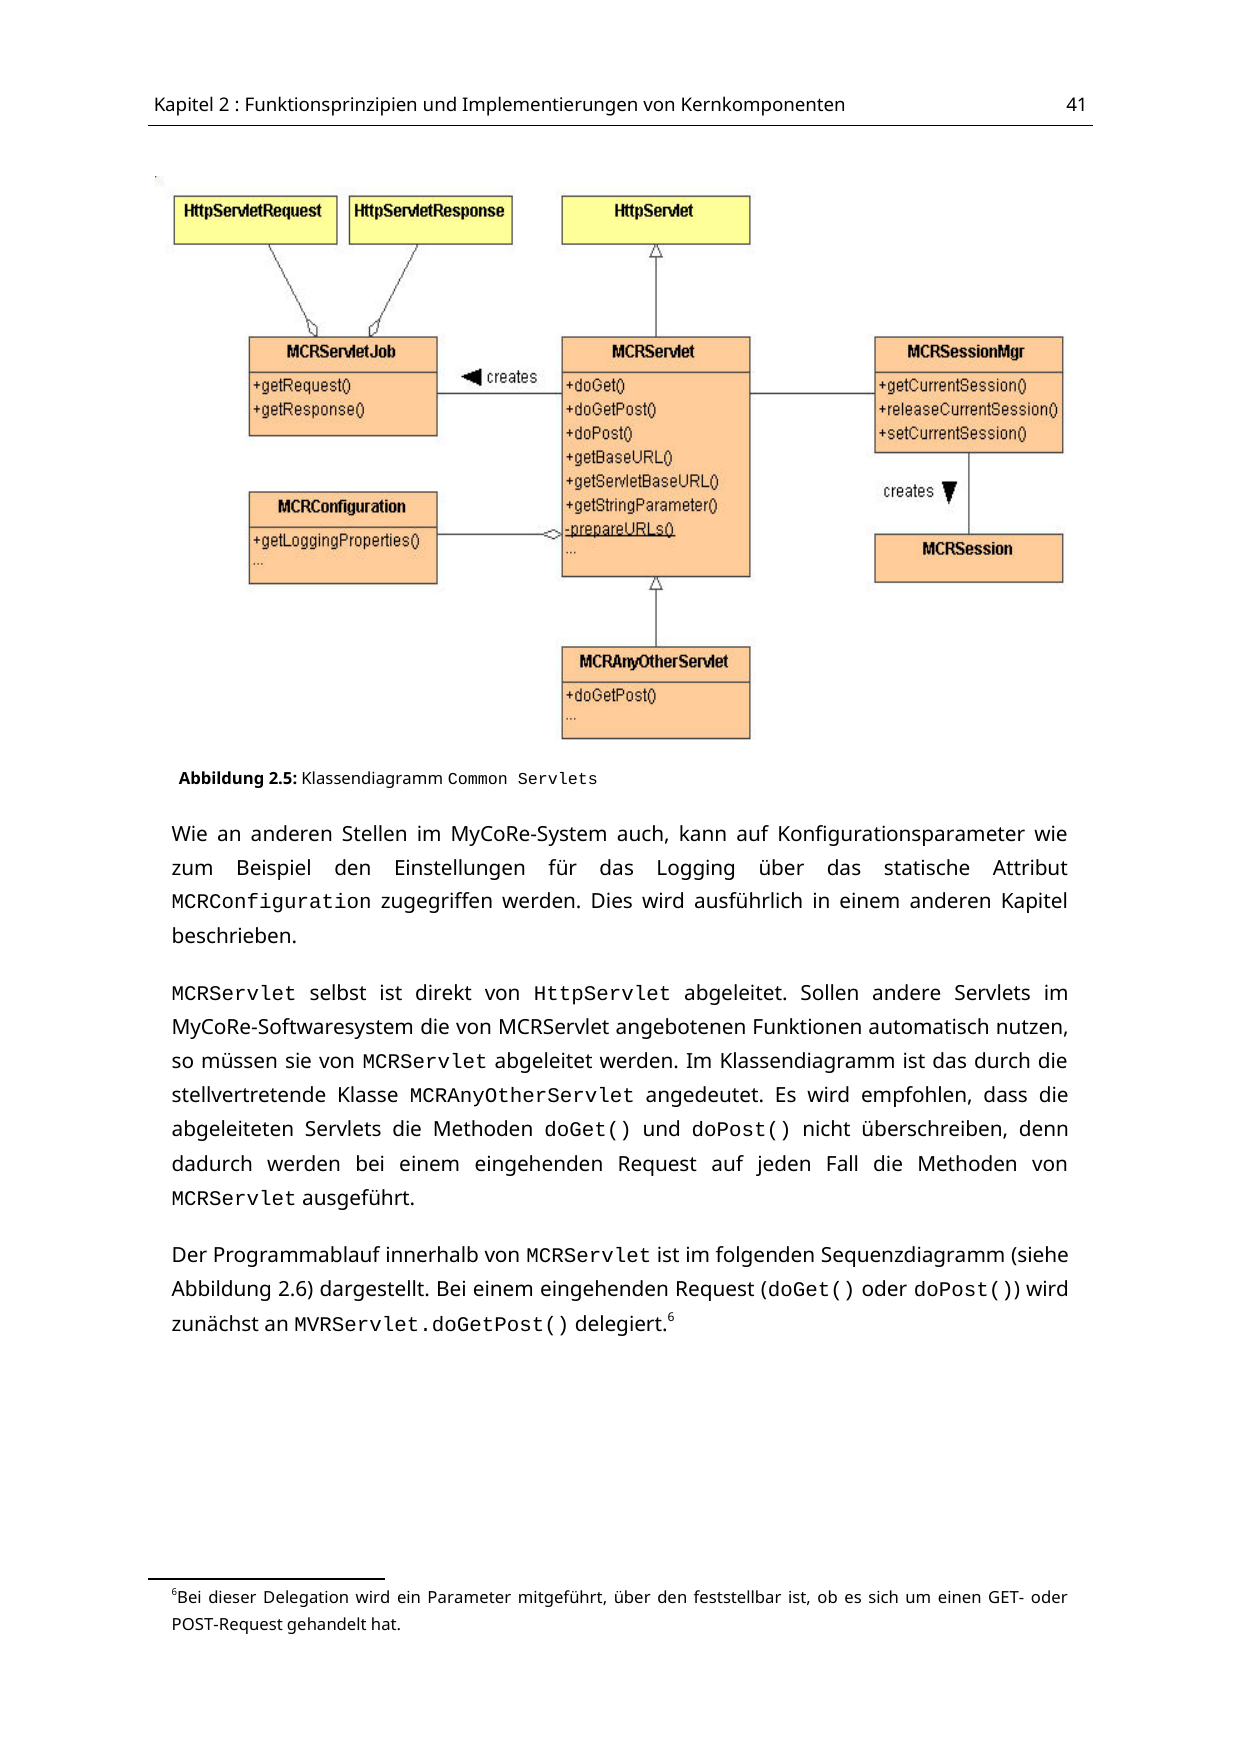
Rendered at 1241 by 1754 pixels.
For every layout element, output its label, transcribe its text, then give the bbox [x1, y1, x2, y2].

text [155, 148, 1085, 176]
picture [155, 176, 1086, 762]
text Abbildung 2.5: Klassendiagramm Common Servlets [179, 762, 1062, 790]
text MCRServlet selbst ist direkt von HttpServlet abgeleitet. Sollen andere Servlets im MyCoRe-Softwaresystem die von MCRServlet angebotenen Funktionen automatisch nutzen, so müssen sie von MCRServlet abgeleitet werden. Im Klassendiagramm ist das durch die stellvertretende Klasse MCRAnyOtherServlet angedeutet. Es wird empfohlen, dass die abgeleiteten Servlets die Methoden doGet() und doPost() nicht überschreiben, denn dadurch werden bei einem eingehenden Request auf jeden Fall die Methoden von MCRServlet ausgeführt. [171, 978, 1069, 1211]
text Bei dieser Delegation wird ein Parameter mitgeführt, über den feststellbar ist, ob es sich um einen GET- oder POST-Request gehandelt hat. [171, 1585, 1069, 1636]
text Wie an anderen Stellen im MyCoRe-System auch, kann auf Konfigurationsparameter wie zum Beispiel den Einstellungen für das Logging über das statische Attribut MCRConfiguration zugegriffen werden. Dies wird ausführlich in einem anderen Kapitel beschrieben. [171, 790, 1069, 949]
text Der Programmablauf innerhalb von MCRServlet ist im folgenden Sequenzdiagramm (siehe Abbildung 2.6) dargestellt. Bei einem eingehenden Request (doGet() oder doPost()) wird zunächst an MVRServlet.doGetPost() delegiert. [171, 1240, 1069, 1337]
